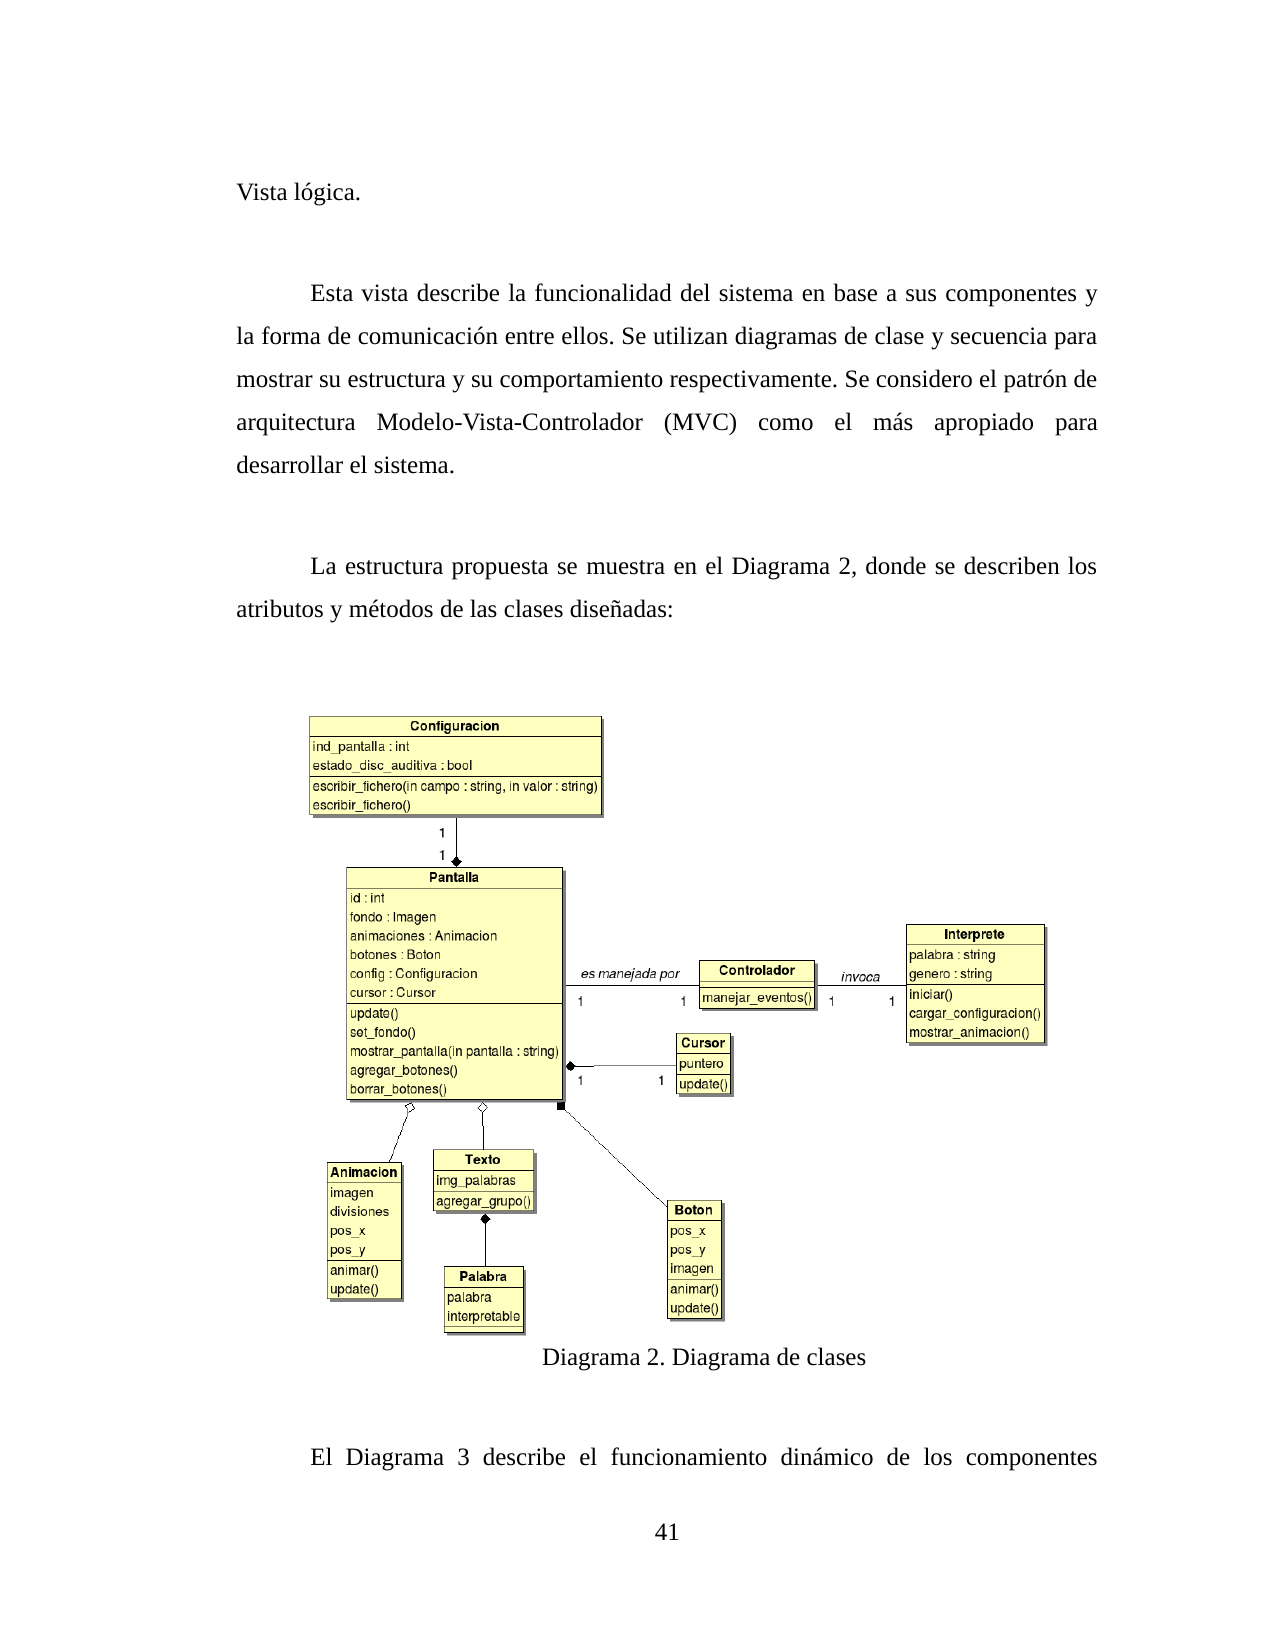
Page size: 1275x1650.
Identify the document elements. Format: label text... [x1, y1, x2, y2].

text La estructura propuesta se muestra en el Diagrama 2, donde se describen los atributos y métodos de las clases diseñadas: [236, 551, 1098, 623]
text Esta vista describe la funcionalidad del sistema en base a sus componentes y la forma de comunicación entre ellos. Se utilizan diagramas de clase y secuencia para mostrar su estructura y su comportamiento respectivamente. Se considero el patrón de arquitectura Modelo-Vista-Controlador (MVC) como el más apropiado para desarrollar el sistema. [236, 278, 1098, 479]
picture [295, 684, 1057, 1345]
text Vista lógica. [236, 177, 1098, 206]
text Diagrama 2. Diagrama de clases [236, 695, 1098, 1399]
